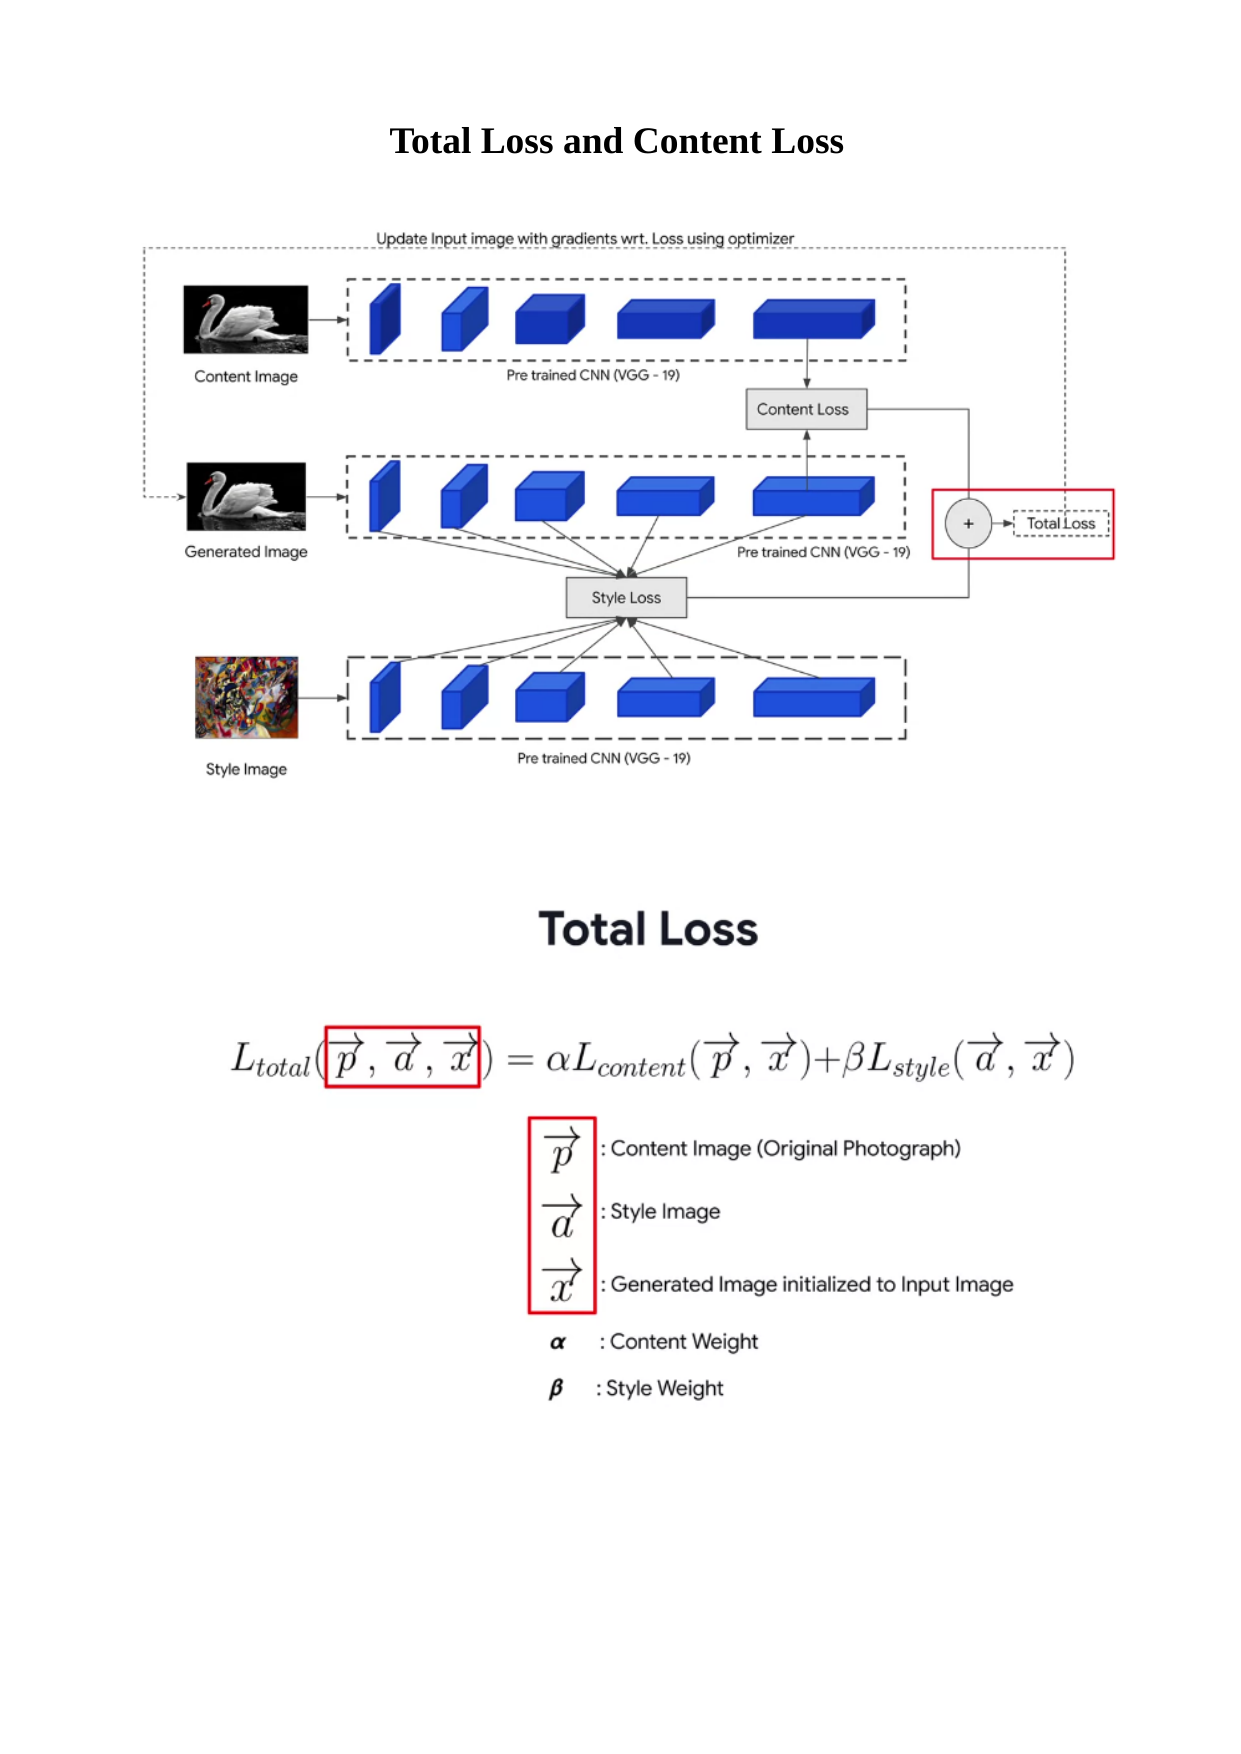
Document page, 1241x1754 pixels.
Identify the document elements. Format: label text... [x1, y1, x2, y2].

picture [118, 221, 1123, 784]
subtitle Total Loss and Content Loss [118, 118, 1122, 161]
picture [118, 883, 1123, 1410]
